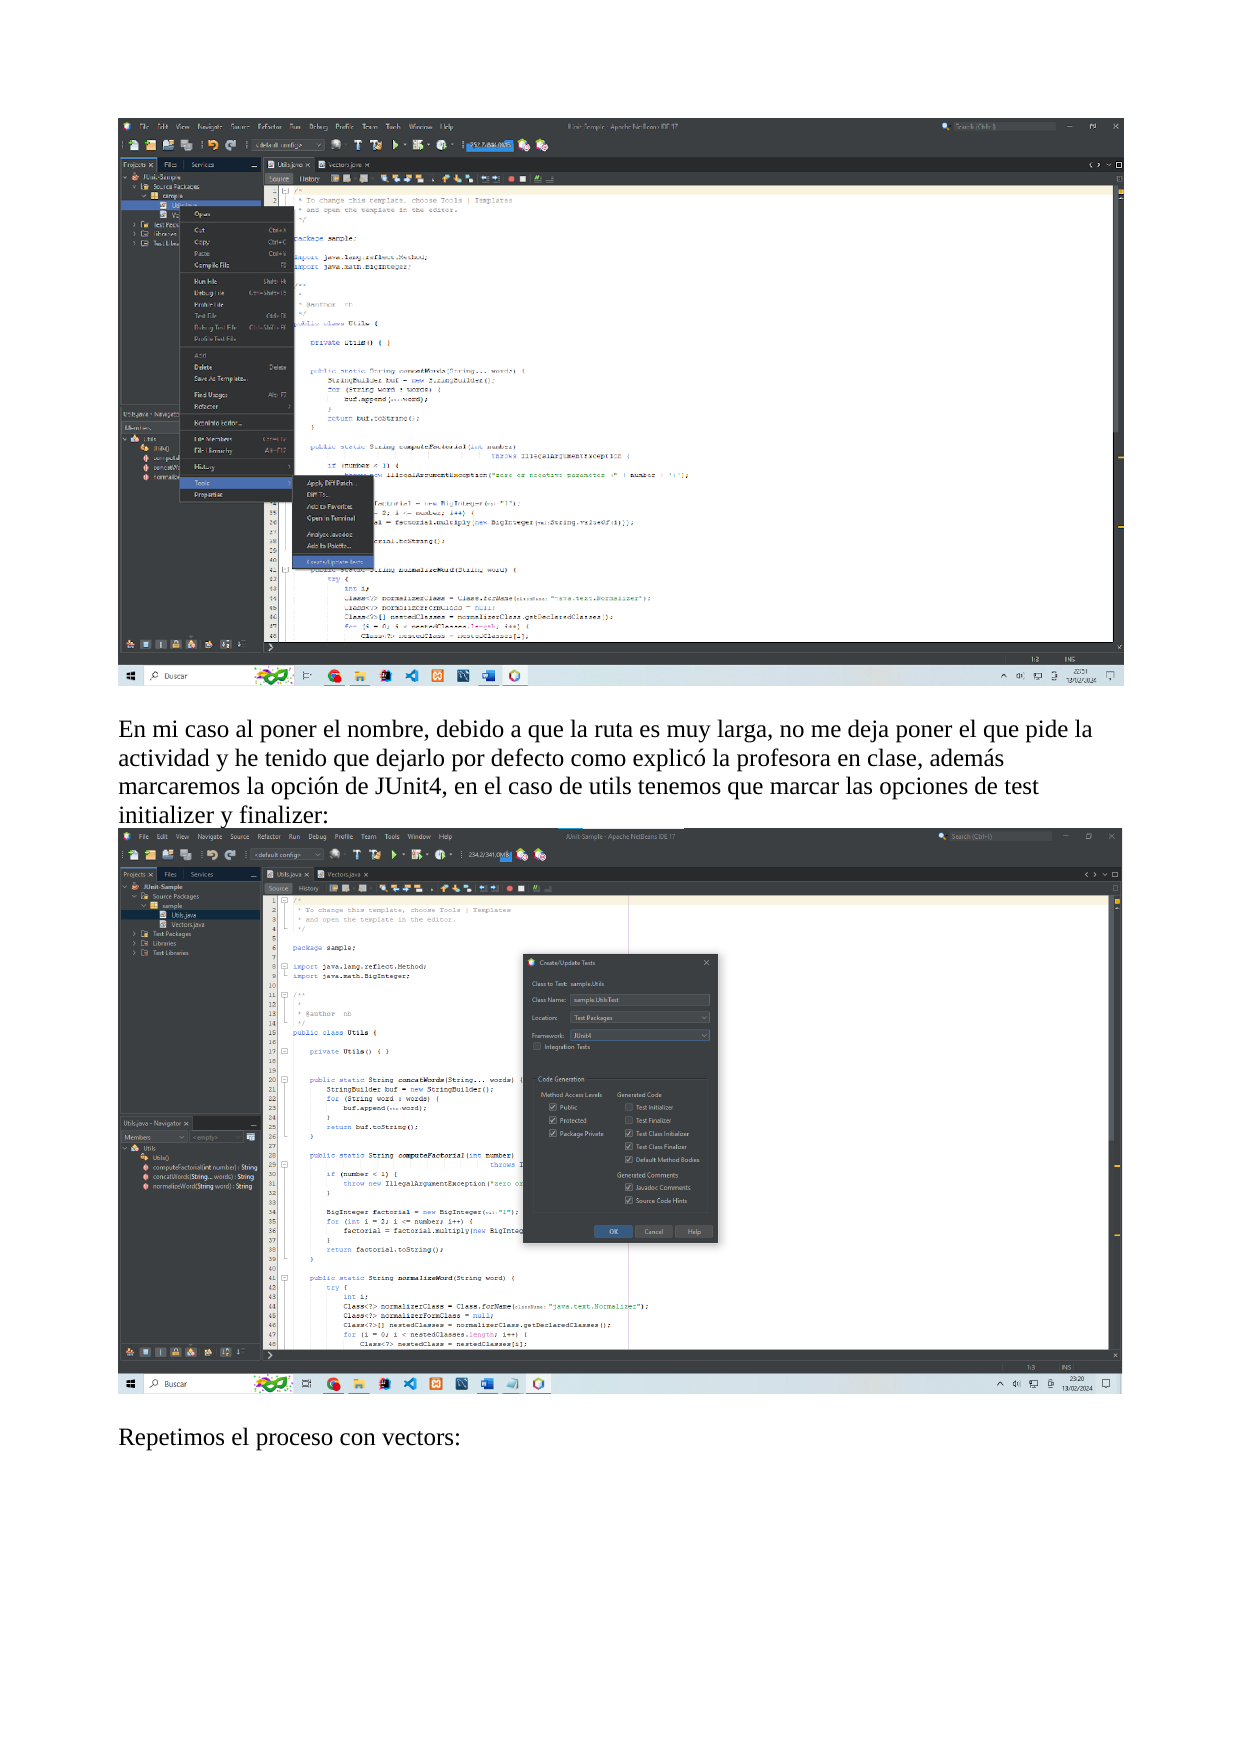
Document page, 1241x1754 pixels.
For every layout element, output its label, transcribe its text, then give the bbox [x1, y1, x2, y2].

text Repetimos el proceso con vectors: [118, 1422, 1122, 1451]
text En mi caso al poner el nombre, debido a que la ruta es muy larga, no me deja poner el que pide la actividad y he tenido que dejarlo por defecto como explicó la profesora en clase, además marcaremos la opción de JUnit4, en el caso de utils tenemos que marcar las opciones de test initializer y finalizer: [118, 714, 1122, 828]
picture [118, 828, 1123, 1394]
